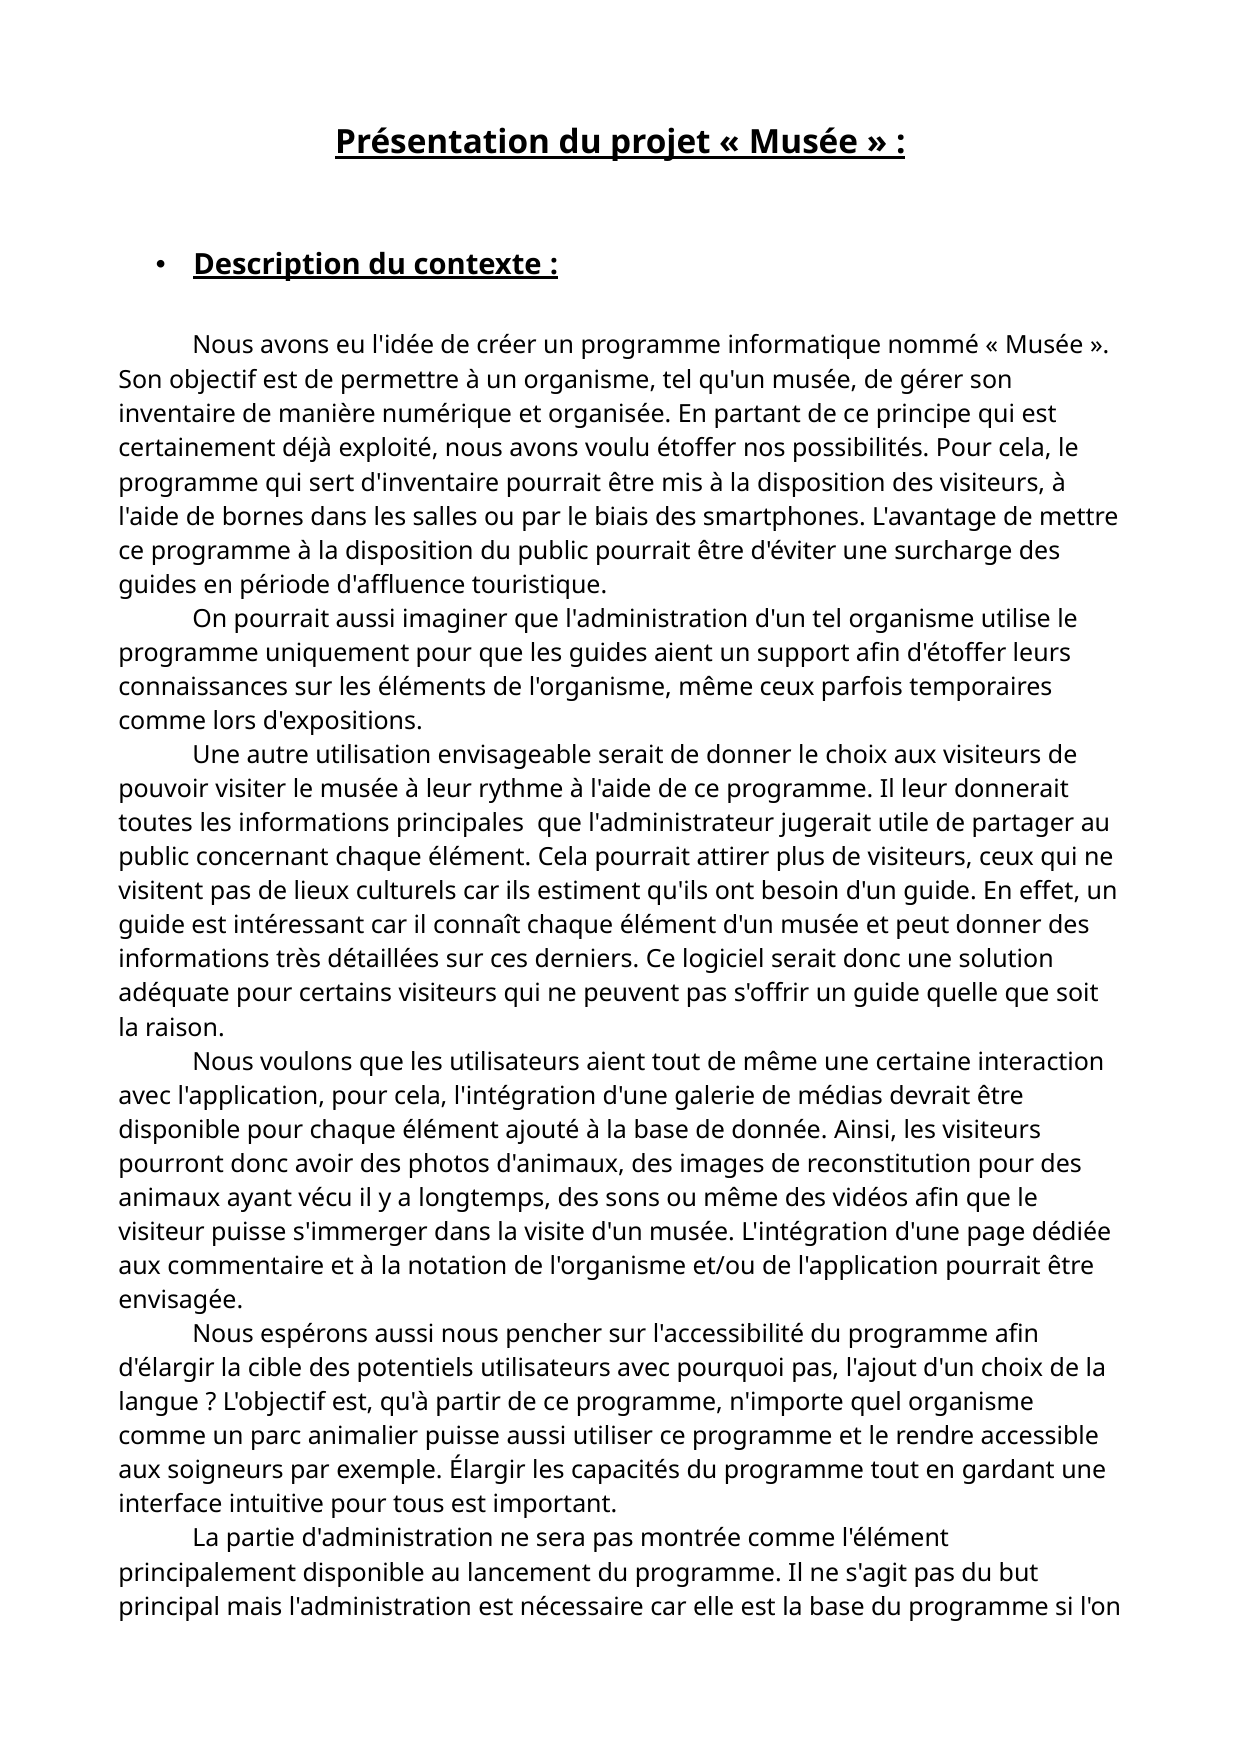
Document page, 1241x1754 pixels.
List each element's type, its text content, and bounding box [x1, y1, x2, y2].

text Présentation du projet « Musée » : [118, 118, 1122, 163]
text Nous espérons aussi nous pencher sur l'accessibilité du programme afin d'élargir la cible des potentiels utilisateurs avec pourquoi pas, l'ajout d'un choix de la langue ? L'objectif est, qu'à partir de ce programme, n'importe quel organisme comme un parc animalier puisse aussi utiliser ce programme et le rendre accessible aux soigneurs par exemple. Élargir les capacités du programme tout en gardant une interface intuitive pour tous est important. [118, 1316, 1122, 1520]
text Nous avons eu l'idée de créer un programme informatique nommé « Musée ». Son objectif est de permettre à un organisme, tel qu'un musée, de gérer son inventaire de manière numérique et organisée. En partant de ce principe qui est certainement déjà exploité, nous avons voulu étoffer nos possibilités. Pour cela, le programme qui sert d'inventaire pourrait être mis à la disposition des visiteurs, à l'aide de bornes dans les salles ou par le biais des smartphones. L'avantage de mettre ce programme à la disposition du public pourrait être d'éviter une surcharge des guides en période d'affluence touristique. [118, 322, 1122, 600]
text La partie d'administration ne sera pas montrée comme l'élément principalement disponible au lancement du programme. Il ne s'agit pas du but principal mais l'administration est nécessaire car elle est la base du programme si l'on [118, 1520, 1122, 1622]
text Nous voulons que les utilisateurs aient tout de même une certaine interaction avec l'application, pour cela, l'intégration d'une galerie de médias devrait être disponible pour chaque élément ajouté à la base de donnée. Ainsi, les visiteurs pourront donc avoir des photos d'animaux, des images de reconstitution pour des animaux ayant vécu il y a longtemps, des sons ou même des vidéos afin que le visiteur puisse s'immerger dans la visite d'un musée. L'intégration d'une page dédiée aux commentaire et à la notation de l'organisme et/ou de l'application pourrait être envisagée. [118, 1043, 1122, 1316]
list Description du contexte : [156, 243, 1122, 283]
text Une autre utilisation envisageable serait de donner le choix aux visiteurs de pouvoir visiter le musée à leur rythme à l'aide de ce programme. Il leur donnerait toutes les informations principales que l'administrateur jugerait utile de partager au public concernant chaque élément. Cela pourrait attirer plus de visiteurs, ceux qui ne visitent pas de lieux culturels car ils estiment qu'ils ont besoin d'un guide. En effet, un guide est intéressant car il connaît chaque élément d'un musée et peut donner des informations très détaillées sur ces derniers. Ce logiciel serait donc une solution adéquate pour certains visiteurs qui ne peuvent pas s'offrir un guide quelle que soit la raison. [118, 737, 1122, 1043]
text On pourrait aussi imaginer que l'administration d'un tel organisme utilise le programme uniquement pour que les guides aient un support afin d'étoffer leurs connaissances sur les éléments de l'organisme, même ceux parfois temporaires comme lors d'expositions. [118, 600, 1122, 737]
